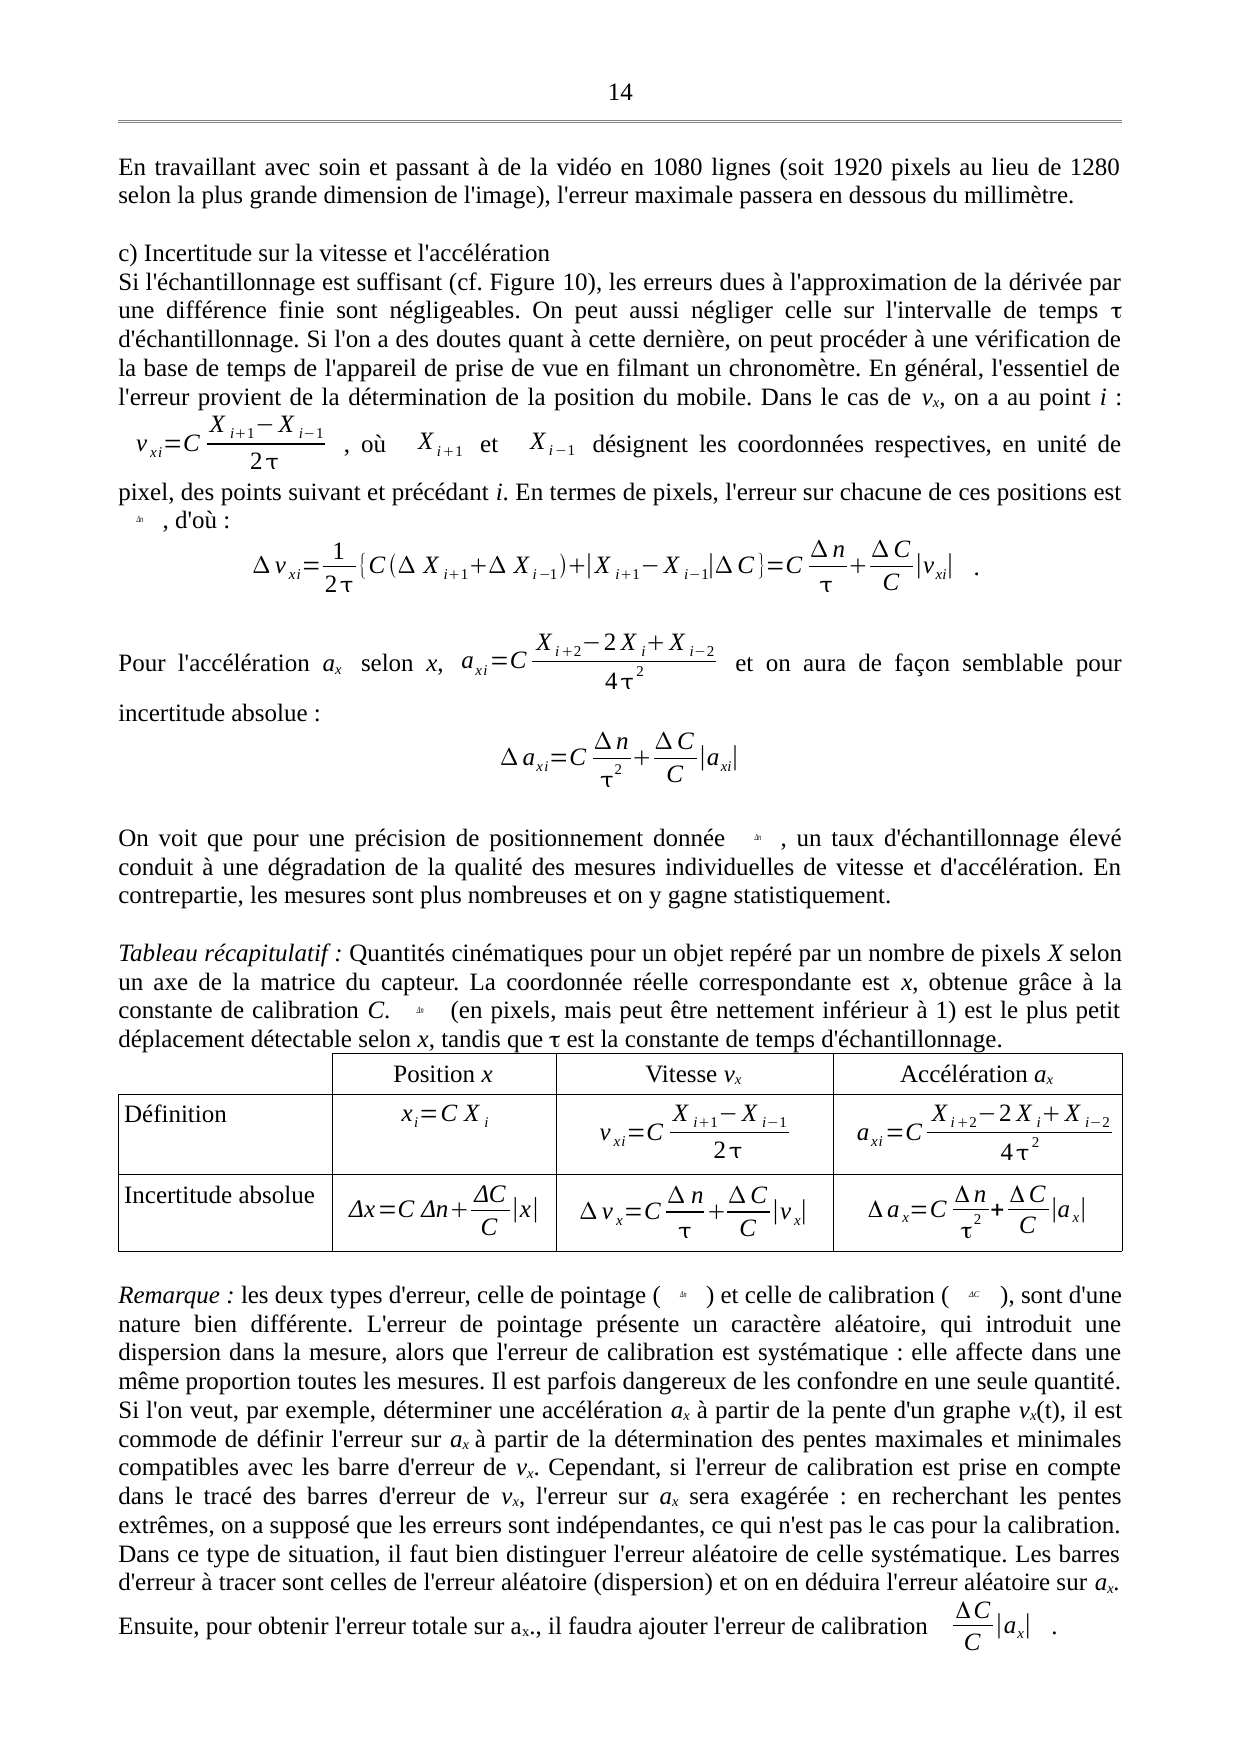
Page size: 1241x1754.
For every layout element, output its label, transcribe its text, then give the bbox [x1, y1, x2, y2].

table_cell [834, 1095, 1122, 1174]
table_header Accélération ax [834, 1054, 1122, 1093]
table_cell [557, 1095, 833, 1174]
table_header [118, 1053, 332, 1093]
text Remarque : les deux types d'erreur, celle de pointage () et celle de calibration (), sont d'une nature bien différente. L'erreur de pointage présente un caractère aléatoire, qui introduit une dispersion dans la mesure, alors que l'erreur de calibration est systématique : elle affecte dans une même proportion toutes les mesures. Il est parfois dangereux de les confondre en une seule quantité. Si l'on veut, par exemple, déterminer une accélération ax à partir de la pente d'un graphe vx(t), il est commode de définir l'erreur sur ax à partir de la détermination des pentes maximales et minimales compatibles avec les barre d'erreur de vx. Cependant, si l'erreur de calibration est prise en compte dans le tracé des barres d'erreur de vx, l'erreur sur ax sera exagérée : en recherchant les pentes extrêmes, on a supposé que les erreurs sont indépendantes, ce qui n'est pas le cas pour la calibration. Dans ce type de situation, il faut bien distinguer l'erreur aléatoire de celle systématique. Les barres d'erreur à tracer sont celles de l'erreur aléatoire (dispersion) et on en déduira l'erreur aléatoire sur ax. Ensuite, pour obtenir l'erreur totale sur ax., il faudra ajouter l'erreur de calibration . [118, 1280, 1122, 1655]
table_cell [834, 1175, 1122, 1251]
text Pour l'accélération ax selon x,et on aura de façon semblable pour incertitude absolue : [118, 628, 1122, 726]
text . [118, 534, 1122, 599]
text En travaillant avec soin et passant à de la vidéo en 1080 lignes (soit 1920 pixels au lieu de 1280 selon la plus grande dimension de l'image), l'erreur maximale passera en dessous du millimètre. [118, 152, 1122, 209]
table_cell Définition [119, 1095, 332, 1174]
table_cell [333, 1175, 556, 1251]
text On voit que pour une précision de positionnement donnée , un taux d'échantillonnage élevé conduit à une dégradation de la qualité des mesures individuelles de vitesse et d'accélération. En contrepartie, les mesures sont plus nombreuses et on y gagne statistiquement. [118, 823, 1122, 909]
table_cell Incertitude absolue [119, 1175, 332, 1251]
table_header Vitesse vx [557, 1054, 833, 1093]
text Si l'échantillonnage est suffisant (cf. Figure 10), les erreurs dues à l'approximation de la dérivée par une différence finie sont négligeables. On peut aussi négliger celle sur l'intervalle de temps t d'échantillonnage. Si l'on a des doutes quant à cette dernière, on peut procéder à une vérification de la base de temps de l'appareil de prise de vue en filmant un chronomètre. En général, l'essentiel de l'erreur provient de la détermination de la position du mobile. Dans le cas de vx, on a au point i : , où et désignent les coordonnées respectives, en unité de pixel, des points suivant et précédant i. En termes de pixels, l'erreur sur chacune de ces positions est , d'où : [118, 267, 1122, 534]
table_cell [557, 1175, 833, 1251]
text c) Incertitude sur la vitesse et l'accélération [118, 238, 1122, 267]
text Tableau récapitulatif : Quantités cinématiques pour un objet repéré par un nombre de pixels X selon un axe de la matrice du capteur. La coordonnée réelle correspondante est x, obtenue grâce à la constante de calibration C. (en pixels, mais peut être nettement inférieur à 1) est le plus petit déplacement détectable selon x, tandis que t est la constante de temps d'échantillonnage. [118, 938, 1122, 1053]
table_header Position x [333, 1054, 556, 1093]
table_cell [333, 1095, 556, 1174]
